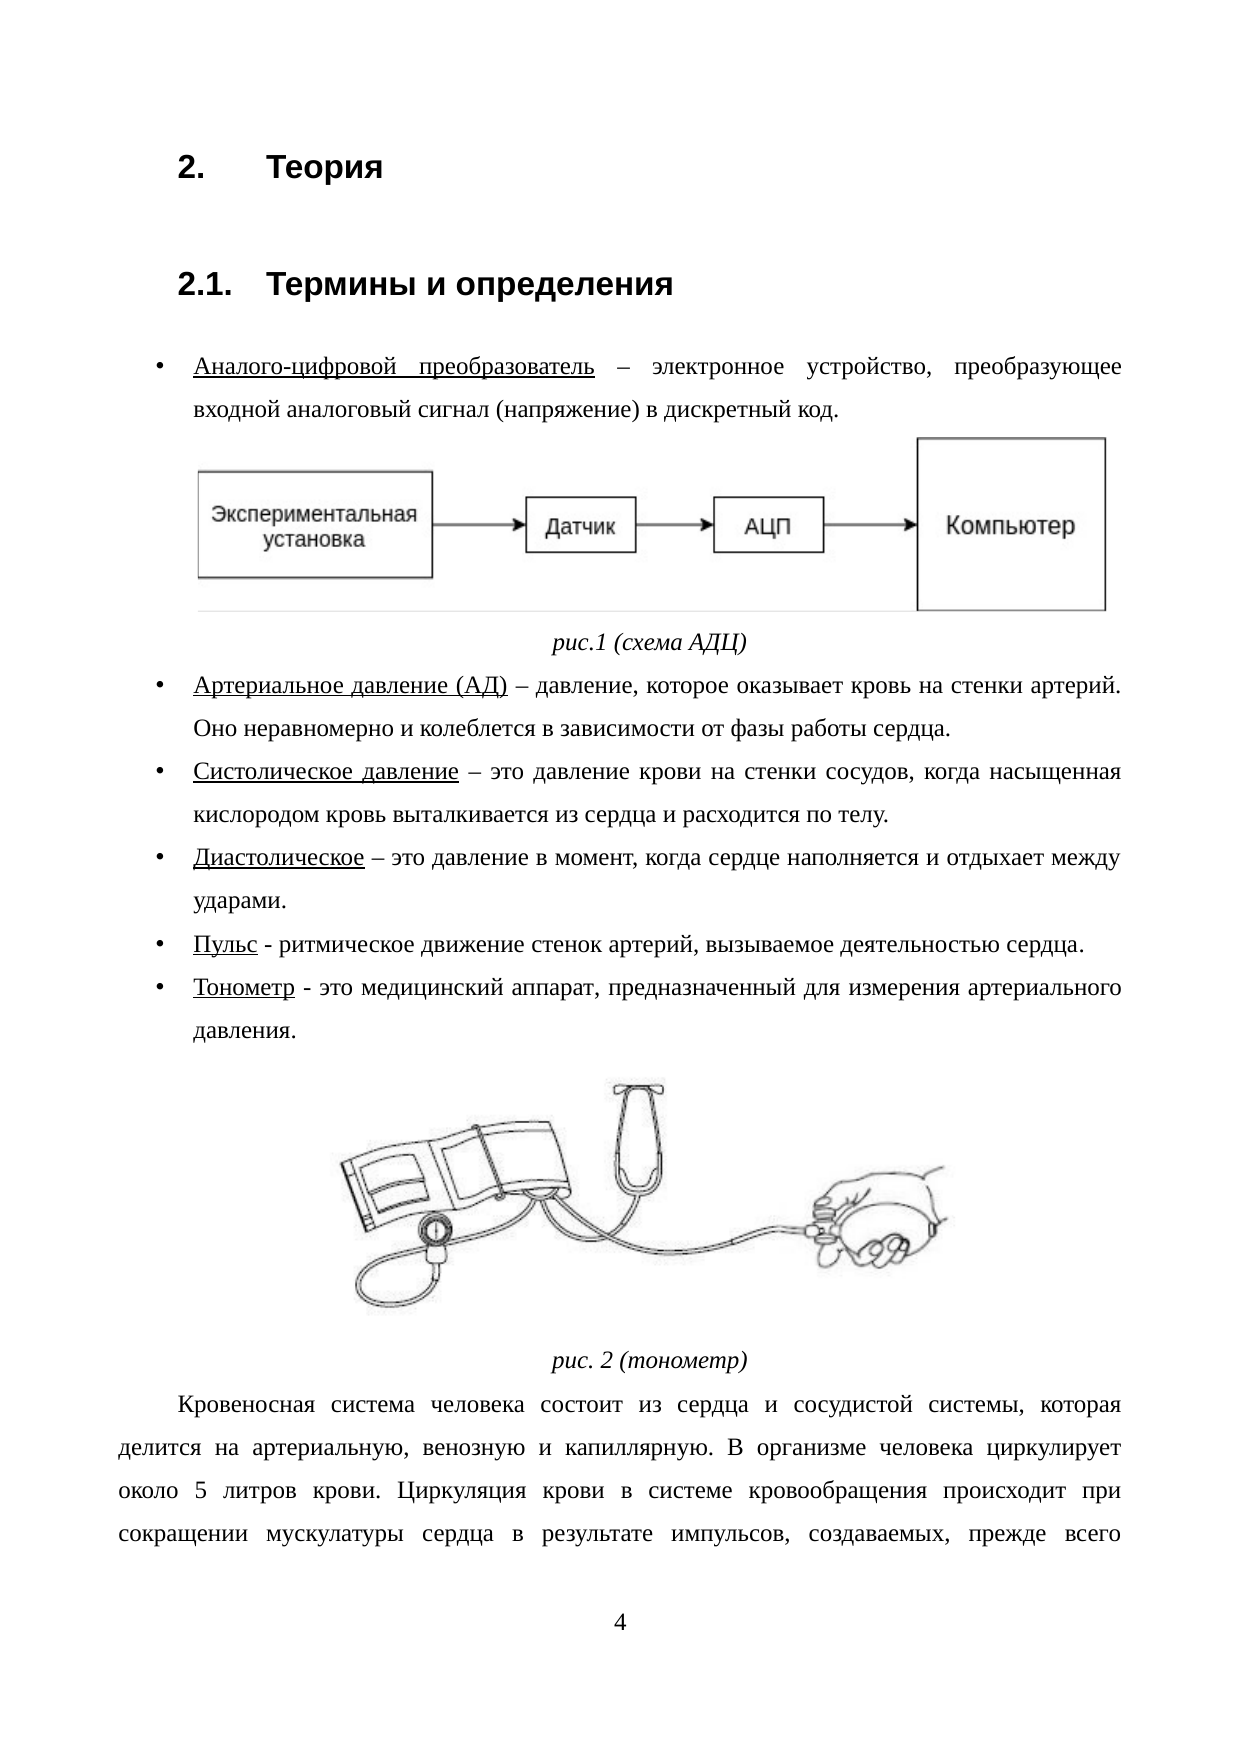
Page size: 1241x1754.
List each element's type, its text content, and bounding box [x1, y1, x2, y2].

picture [329, 1065, 974, 1330]
list Диастолическое – это давление в момент, когда сердце наполняется и отдыхает между ударами. [156, 842, 1122, 914]
picture [197, 437, 1108, 613]
list Аналого-цифровой преобразователь – электронное устройство, преобразующее входной аналоговый сигнал (напряжение) в дискретный код. [156, 351, 1122, 423]
list Систолическое давление – это давление крови на стенки сосудов, когда насыщенная кислородом кровь выталкивается из сердца и расходится по телу. [156, 756, 1122, 828]
text Кровеносная система человека состоит из сердца и сосудистой системы, которая делится на артериальную, венозную и капиллярную. В организме человека циркулирует около 5 литров крови. Циркуляция крови в системе кровообращения происходит при сокращении мускулатуры сердца в результате импульсов, создаваемых, прежде всего [118, 1389, 1122, 1547]
list Артериальное давление (АД) – давление, которое оказывает кровь на стенки артерий. Оно неравномерно и колеблется в зависимости от фазы работы сердца. [156, 670, 1122, 742]
text рис. 2 (тонометр) [118, 1346, 1122, 1374]
text рис.1 (схема АДЦ) [118, 437, 1122, 656]
subtitle Теория [118, 148, 1122, 186]
list Тонометр - это медицинский аппарат, предназначенный для измерения артериального давления. [156, 972, 1122, 1044]
subtitle Термины и определения [118, 264, 1122, 303]
list Пульс - ритмическое движение стенок артерий, вызываемое деятельностью сердца. [156, 929, 1122, 957]
